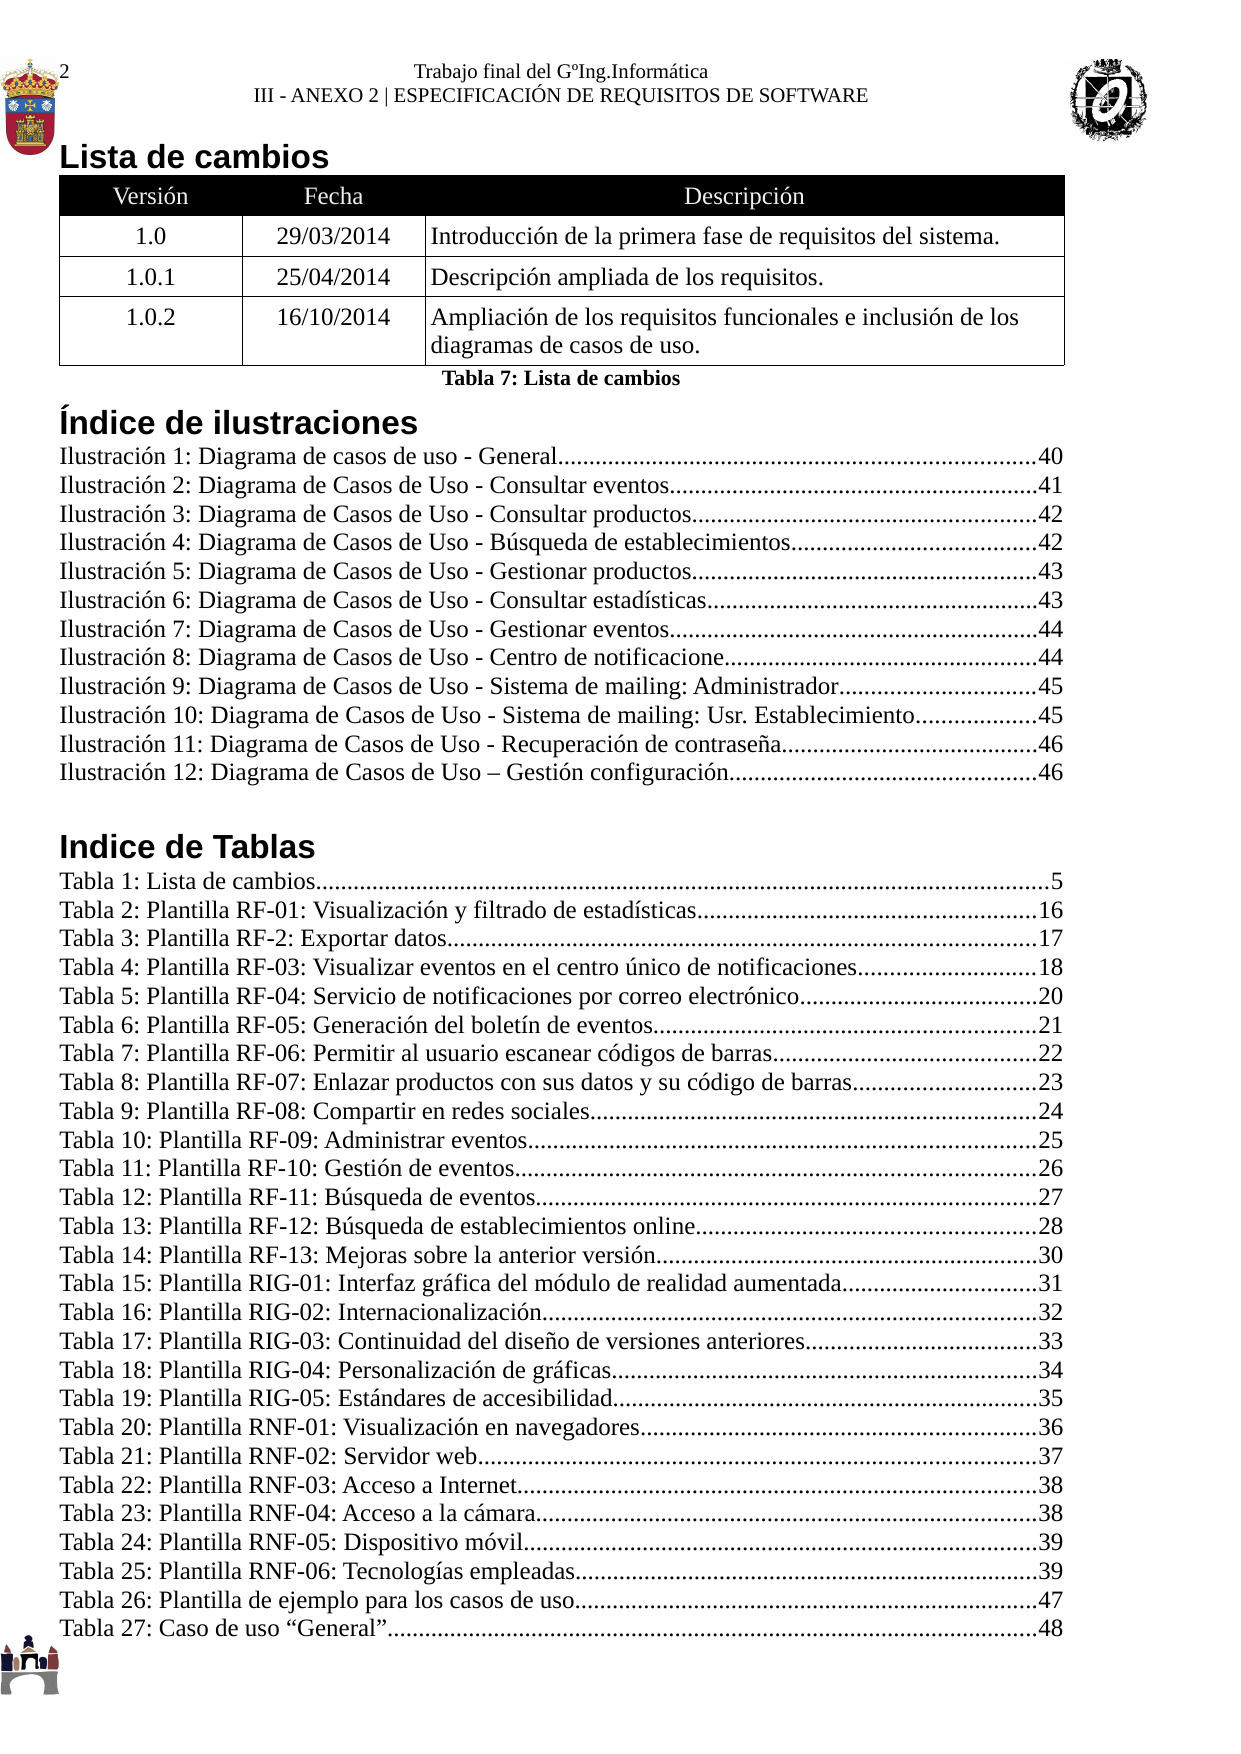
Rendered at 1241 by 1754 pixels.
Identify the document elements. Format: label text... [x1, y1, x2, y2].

text Ilustración 7: Diagrama de Casos de Uso - Gestionar eventos 44 [59, 614, 1063, 642]
text Tabla 19: Plantilla RIG-05: Estándares de accesibilidad 35 [59, 1383, 1063, 1412]
text Tabla 3: Plantilla RF-2: Exportar datos 17 [59, 923, 1063, 952]
text Tabla 23: Plantilla RNF-04: Acceso a la cámara 38 [59, 1498, 1063, 1527]
text Ilustración 12: Diagrama de Casos de Uso – Gestión configuración 46 [59, 757, 1063, 786]
text Ilustración 11: Diagrama de Casos de Uso - Recuperación de contraseña 46 [59, 729, 1063, 757]
text Tabla 13: Plantilla RF-12: Búsqueda de establecimientos online 28 [59, 1211, 1063, 1240]
table_header Descripción [426, 176, 1064, 215]
text Tabla 12: Plantilla RF-11: Búsqueda de eventos 27 [59, 1182, 1063, 1211]
text Tabla 22: Plantilla RNF-03: Acceso a Internet 38 [59, 1470, 1063, 1498]
table_header Versión [60, 176, 242, 215]
text Ilustración 9: Diagrama de Casos de Uso - Sistema de mailing: Administrador 45 [59, 671, 1063, 700]
table_cell Descripción ampliada de los requisitos. [426, 257, 1064, 296]
text Tabla 18: Plantilla RIG-04: Personalización de gráficas 34 [59, 1355, 1063, 1383]
table_cell 25/04/2014 [243, 257, 425, 296]
picture [0, 59, 59, 155]
table_cell 1.0.1 [60, 257, 242, 296]
table_cell 1.0.2 [60, 297, 242, 365]
table_cell 29/03/2014 [243, 216, 425, 256]
text Tabla 14: Plantilla RF-13: Mejoras sobre la anterior versión 30 [59, 1240, 1063, 1268]
text Ilustración 5: Diagrama de Casos de Uso - Gestionar productos 43 [59, 556, 1063, 585]
text Tabla 15: Plantilla RIG-01: Interfaz gráfica del módulo de realidad aumentada 31 [59, 1268, 1063, 1297]
text Tabla 4: Plantilla RF-03: Visualizar eventos en el centro único de notificaciones 18 [59, 952, 1063, 981]
text Tabla 9: Plantilla RF-08: Compartir en redes sociales 24 [59, 1096, 1063, 1125]
table_cell 1.0 [60, 216, 242, 256]
text Ilustración 8: Diagrama de Casos de Uso - Centro de notificacione 44 [59, 642, 1063, 671]
text Ilustración 3: Diagrama de Casos de Uso - Consultar productos 42 [59, 499, 1063, 527]
table_cell Ampliación de los requisitos funcionales e inclusión de los diagramas de casos de uso. [426, 297, 1064, 365]
text Ilustración 10: Diagrama de Casos de Uso - Sistema de mailing: Usr. Establecimiento 45 [59, 700, 1063, 729]
text Tabla 21: Plantilla RNF-02: Servidor web 37 [59, 1441, 1063, 1470]
text Tabla 11: Plantilla RF-10: Gestión de eventos 26 [59, 1153, 1063, 1182]
text Ilustración 1: Diagrama de casos de uso - General 40 [59, 441, 1063, 470]
text Tabla 6: Plantilla RF-05: Generación del boletín de eventos 21 [59, 1010, 1063, 1038]
text Tabla 7: Plantilla RF-06: Permitir al usuario escanear códigos de barras 22 [59, 1038, 1063, 1067]
text Tabla 2: Plantilla RF-01: Visualización y filtrado de estadísticas 16 [59, 895, 1063, 923]
text Ilustración 4: Diagrama de Casos de Uso - Búsqueda de establecimientos 42 [59, 527, 1063, 556]
picture [0, 1634, 59, 1695]
text Tabla 10: Plantilla RF-09: Administrar eventos 25 [59, 1125, 1063, 1153]
table_cell Introducción de la primera fase de requisitos del sistema. [426, 216, 1064, 256]
text Tabla 8: Plantilla RF-07: Enlazar productos con sus datos y su código de barras 23 [59, 1067, 1063, 1096]
text Tabla 25: Plantilla RNF-06: Tecnologías empleadas 39 [59, 1556, 1063, 1585]
text Tabla 20: Plantilla RNF-01: Visualización en navegadores 36 [59, 1412, 1063, 1441]
text Tabla 7: Lista de cambios [59, 366, 1063, 390]
text Tabla 1: Lista de cambios 5 [59, 866, 1063, 895]
table_header Fecha [243, 176, 425, 215]
table_cell 16/10/2014 [243, 297, 425, 365]
subtitle Indice de Tablas [59, 827, 1063, 866]
text Ilustración 2: Diagrama de Casos de Uso - Consultar eventos 41 [59, 470, 1063, 499]
text Tabla 16: Plantilla RIG-02: Internacionalización 32 [59, 1297, 1063, 1326]
text Tabla 27: Caso de uso “General” 48 [59, 1613, 1063, 1642]
picture [1063, 59, 1152, 144]
subtitle Lista de cambios [59, 137, 1063, 175]
text Ilustración 6: Diagrama de Casos de Uso - Consultar estadísticas 43 [59, 585, 1063, 614]
text Tabla 26: Plantilla de ejemplo para los casos de uso 47 [59, 1585, 1063, 1613]
text Tabla 24: Plantilla RNF-05: Dispositivo móvil 39 [59, 1527, 1063, 1556]
subtitle Índice de ilustraciones [59, 403, 1063, 441]
text Tabla 17: Plantilla RIG-03: Continuidad del diseño de versiones anteriores 33 [59, 1326, 1063, 1355]
text Tabla 5: Plantilla RF-04: Servicio de notificaciones por correo electrónico 20 [59, 981, 1063, 1010]
